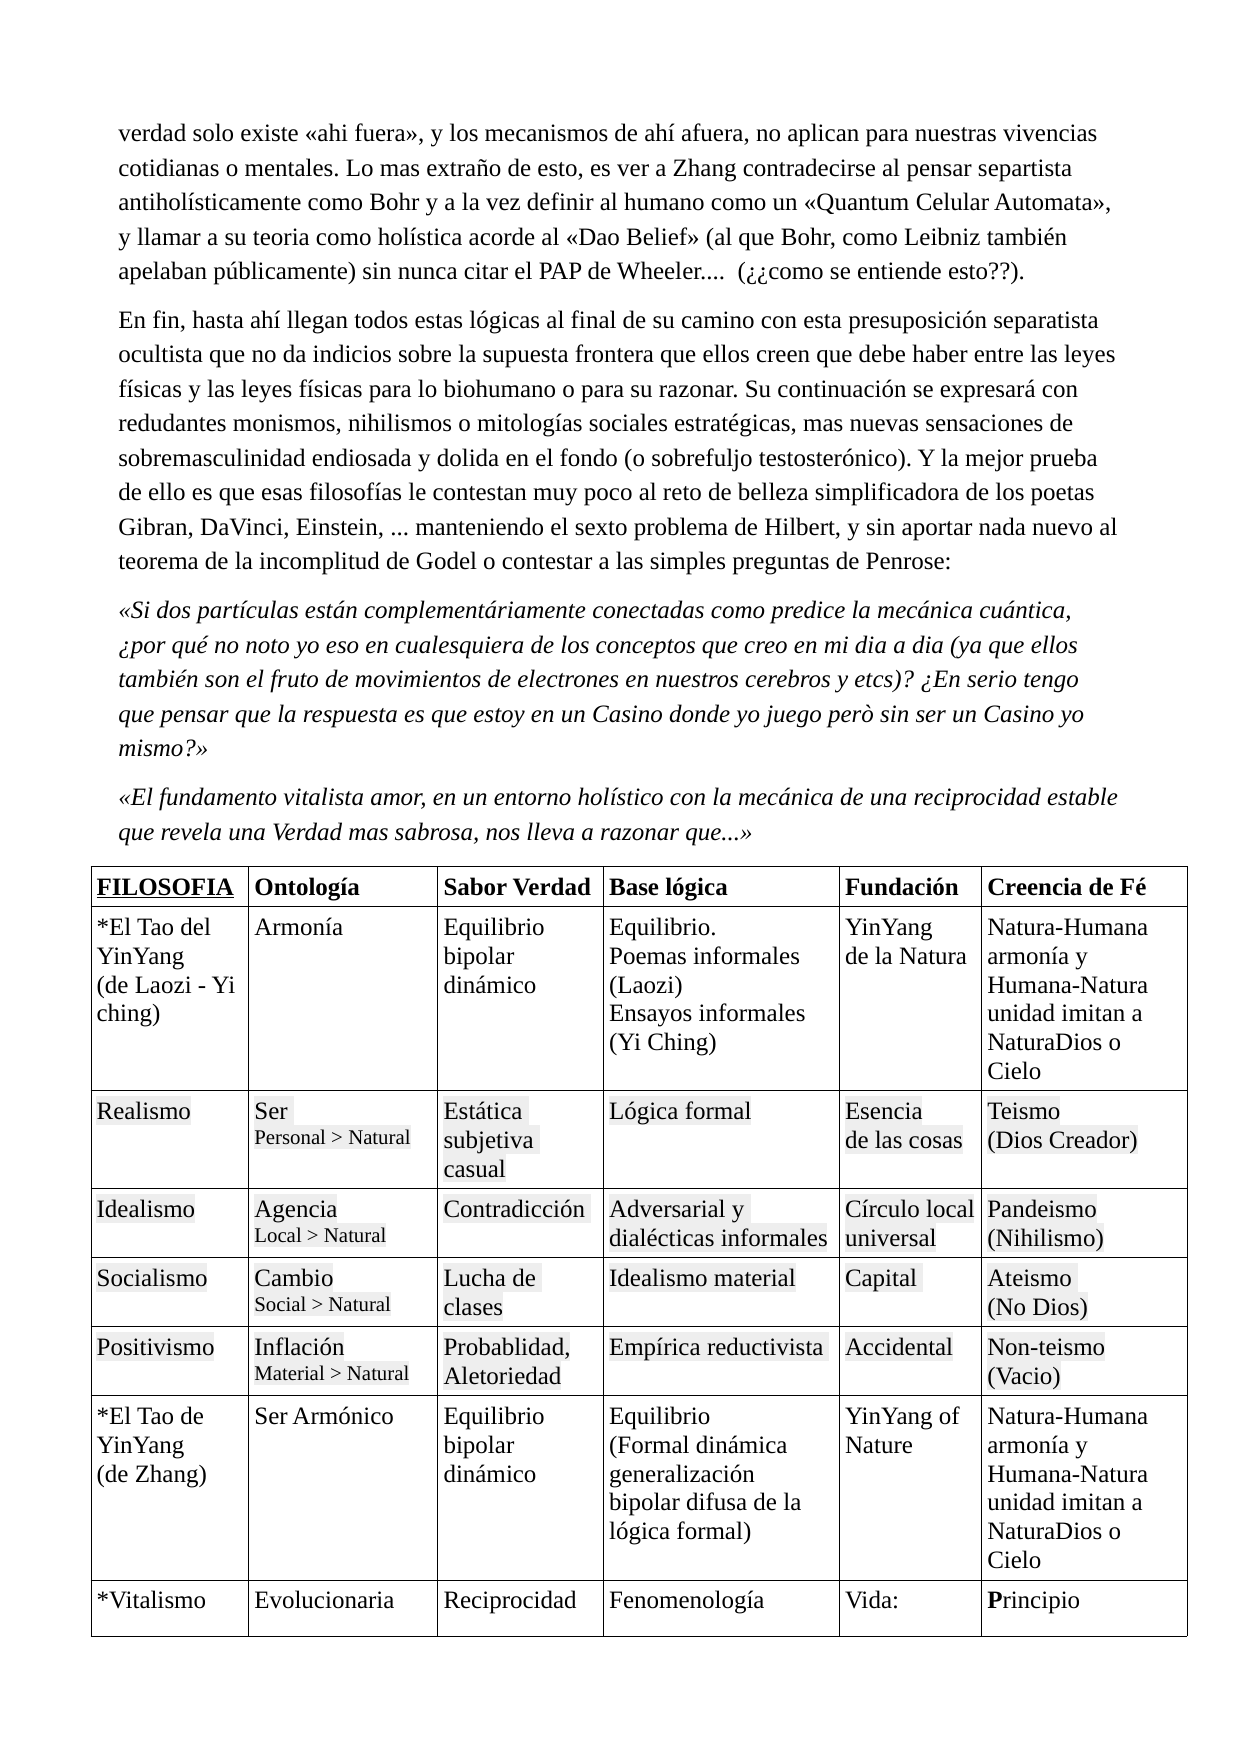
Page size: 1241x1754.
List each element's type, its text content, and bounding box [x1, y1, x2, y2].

table_cell Fenomenología [604, 1581, 839, 1636]
table_header Fundación [840, 867, 981, 906]
table_cell Pandeismo (Nihilismo) [982, 1189, 1187, 1257]
table_cell *El Tao de YinYang (de Zhang) [92, 1396, 248, 1579]
table_cell Estática subjetiva casual [438, 1091, 603, 1188]
table_cell YinYang of Nature [840, 1396, 981, 1579]
table_cell Agencia Local > Natural [249, 1189, 437, 1257]
table_cell Equilibrio (Formal dinámica generalización bipolar difusa de la lógica formal) [604, 1396, 839, 1579]
table_cell Empírica reductivista [604, 1327, 839, 1395]
table_cell *El Tao del YinYang (de Laozi - Yi ching) [92, 907, 248, 1090]
table_header Sabor Verdad [438, 867, 603, 906]
table_cell Idealismo [92, 1189, 248, 1257]
table_cell Inflación Material > Natural [249, 1327, 437, 1395]
table_cell Principio [982, 1581, 1187, 1636]
table_cell Idealismo material [604, 1258, 839, 1326]
table_cell Realismo [92, 1091, 248, 1188]
table_cell *Vitalismo [92, 1581, 248, 1636]
table_header Ontología [249, 867, 437, 906]
text verdad solo existe «ahi fuera», y los mecanismos de ahí afuera, no aplican para nuestras vivencias cotidianas o mentales. Lo mas extraño de esto, es ver a Zhang contradecirse al pensar separtista antiholísticamente como Bohr y a la vez definir al humano como un «Quantum Celular Automata», y llamar a su teoria como holística acorde al «Dao Belief» (al que Bohr, como Leibniz también apelaban públicamente) sin nunca citar el PAP de Wheeler.... (¿¿como se entiende esto??). [118, 118, 1122, 285]
table_cell Círculo local universal [840, 1189, 981, 1257]
table_cell Positivismo [92, 1327, 248, 1395]
table_cell Ser Personal > Natural [249, 1091, 437, 1188]
table_cell Probablidad, Aletoriedad [438, 1327, 603, 1395]
table_cell Ateismo (No Dios) [982, 1258, 1187, 1326]
table_cell Ser Armónico [249, 1396, 437, 1579]
table_cell Socialismo [92, 1258, 248, 1326]
table_cell Natura-Humana armonía y Humana-Natura unidad imitan a NaturaDios o Cielo [982, 907, 1187, 1090]
table_cell Accidental [840, 1327, 981, 1395]
table_cell Armonía [249, 907, 437, 1090]
table_cell Esencia de las cosas [840, 1091, 981, 1188]
table_cell Lucha de clases [438, 1258, 603, 1326]
table_cell Vida: [840, 1581, 981, 1636]
table_cell Equilibrio bipolar dinámico [438, 1396, 603, 1579]
table_cell Contradicción [438, 1189, 603, 1257]
table_cell Lógica formal [604, 1091, 839, 1188]
table_cell Cambio Social > Natural [249, 1258, 437, 1326]
text «Si dos partículas están complementáriamente conectadas como predice la mecánica cuántica, ¿por qué no noto yo eso en cualesquiera de los conceptos que creo en mi dia a dia (ya que ellos también son el fruto de movimientos de electrones en nuestros cerebros y etcs)? ¿En serio tengo que pensar que la respuesta es que estoy en un Casino donde yo juego però sin ser un Casino yo mismo?» [118, 596, 1122, 762]
table_cell Adversarial y dialécticas informales [604, 1189, 839, 1257]
table_cell Natura-Humana armonía y Humana-Natura unidad imitan a NaturaDios o Cielo [982, 1396, 1187, 1579]
table_cell Capital [840, 1258, 981, 1326]
table_header FILOSOFIA [92, 867, 248, 906]
table_cell Teismo (Dios Creador) [982, 1091, 1187, 1188]
table_cell Reciprocidad [438, 1581, 603, 1636]
table_header Base lógica [604, 867, 839, 906]
table_cell Equilibrio. Poemas informales (Laozi) Ensayos informales (Yi Ching) [604, 907, 839, 1090]
table_cell YinYang de la Natura [840, 907, 981, 1090]
table_header Creencia de Fé [982, 867, 1187, 906]
text En fin, hasta ahí llegan todos estas lógicas al final de su camino con esta presuposición separatista ocultista que no da indicios sobre la supuesta frontera que ellos creen que debe haber entre las leyes físicas y las leyes físicas para lo biohumano o para su razonar. Su continuación se expresará con redudantes monismos, nihilismos o mitologías sociales estratégicas, mas nuevas sensaciones de sobremasculinidad endiosada y dolida en el fondo (o sobrefuljo testosterónico). Y la mejor prueba de ello es que esas filosofías le contestan muy poco al reto de belleza simplificadora de los poetas Gibran, DaVinci, Einstein, ... manteniendo el sexto problema de Hilbert, y sin aportar nada nuevo al teorema de la incomplitud de Godel o contestar a las simples preguntas de Penrose: [118, 305, 1122, 575]
table_cell Equilibrio bipolar dinámico [438, 907, 603, 1090]
text «El fundamento vitalista amor, en un entorno holístico con la mecánica de una reciprocidad estable que revela una Verdad mas sabrosa, nos lleva a razonar que...» [118, 782, 1122, 846]
table_cell Evolucionaria [249, 1581, 437, 1636]
table_cell Non-teismo (Vacio) [982, 1327, 1187, 1395]
